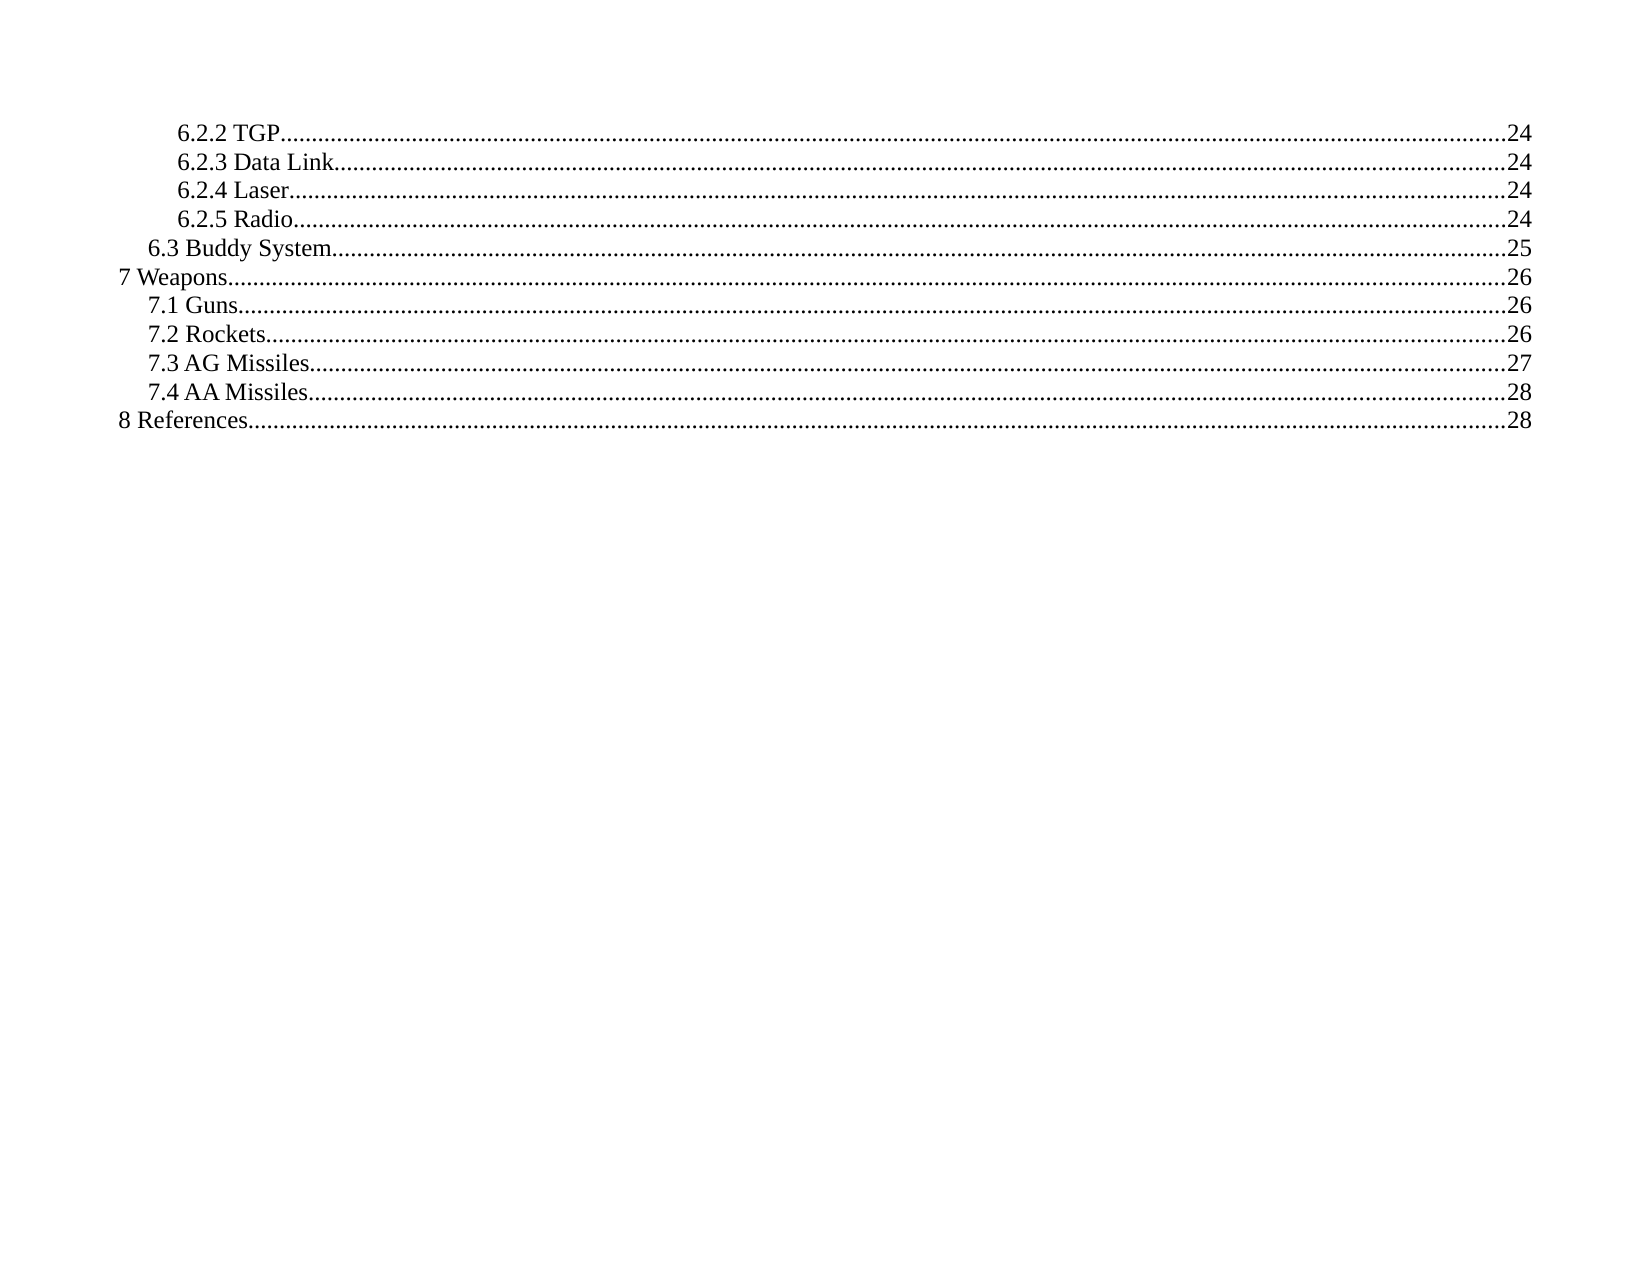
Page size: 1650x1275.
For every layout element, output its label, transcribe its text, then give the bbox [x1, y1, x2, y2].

text 6.3 Buddy System 25 [148, 233, 1532, 262]
text 6.2.3 Data Link 24 [177, 147, 1532, 176]
text 7.1 Guns 26 [148, 291, 1532, 319]
text 6.2.2 TGP 24 [177, 118, 1532, 147]
text 7.2 Rockets 26 [148, 319, 1532, 348]
text 7.3 AG Missiles 27 [148, 348, 1532, 377]
text 6.2.5 Radio 24 [177, 204, 1532, 233]
text 6.2.4 Laser 24 [177, 176, 1532, 204]
text 7 Weapons 26 [118, 262, 1532, 291]
text 8 References 28 [118, 406, 1532, 434]
text 7.4 AA Missiles 28 [148, 377, 1532, 406]
